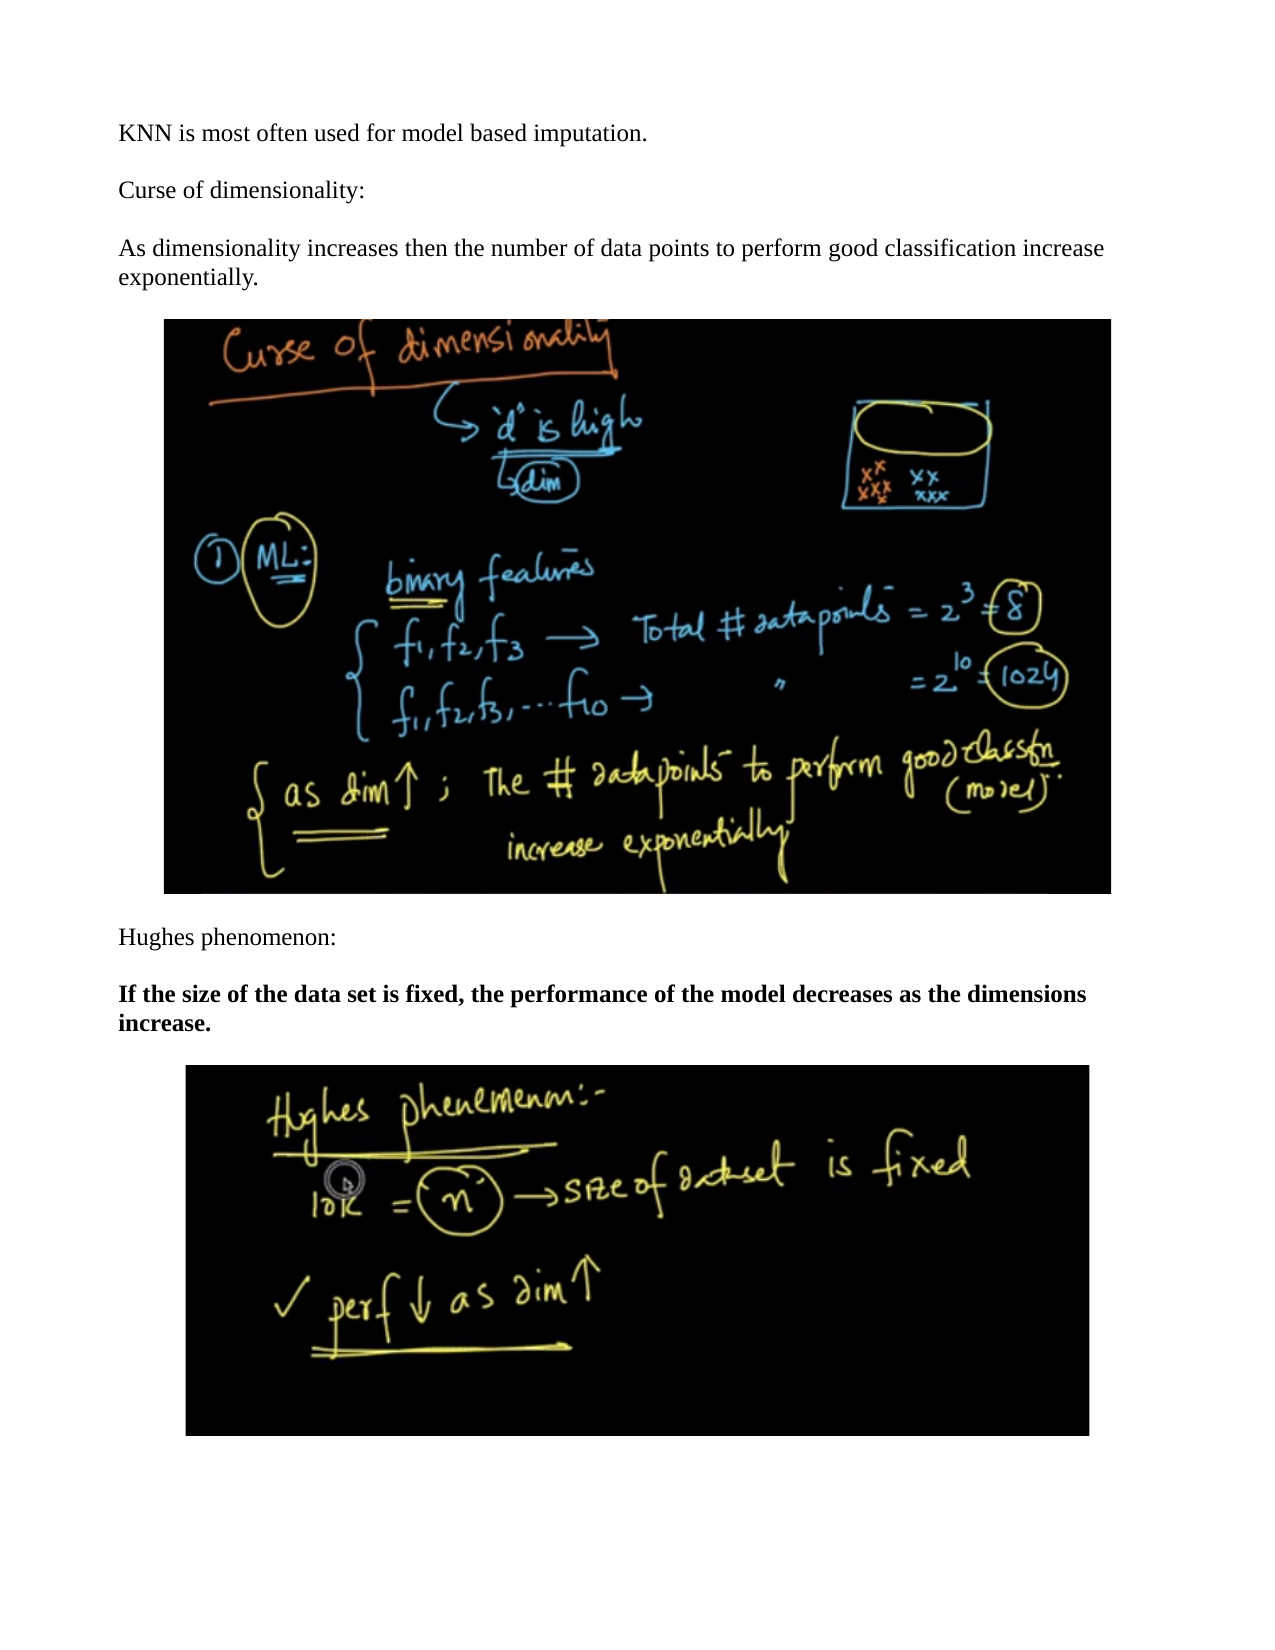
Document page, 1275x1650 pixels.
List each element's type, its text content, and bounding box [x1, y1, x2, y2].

text If the size of the data set is fixed, the performance of the model decreases as the dimensions increase. [118, 979, 1157, 1037]
picture [185, 1065, 1090, 1436]
picture [163, 319, 1112, 894]
text Hughes phenomenon: [118, 922, 1157, 951]
text KNN is most often used for model based imputation. [118, 118, 1157, 147]
text As dimensionality increases then the number of data points to perform good classification increase exponentially. [118, 233, 1157, 291]
text Curse of dimensionality: [118, 176, 1157, 204]
